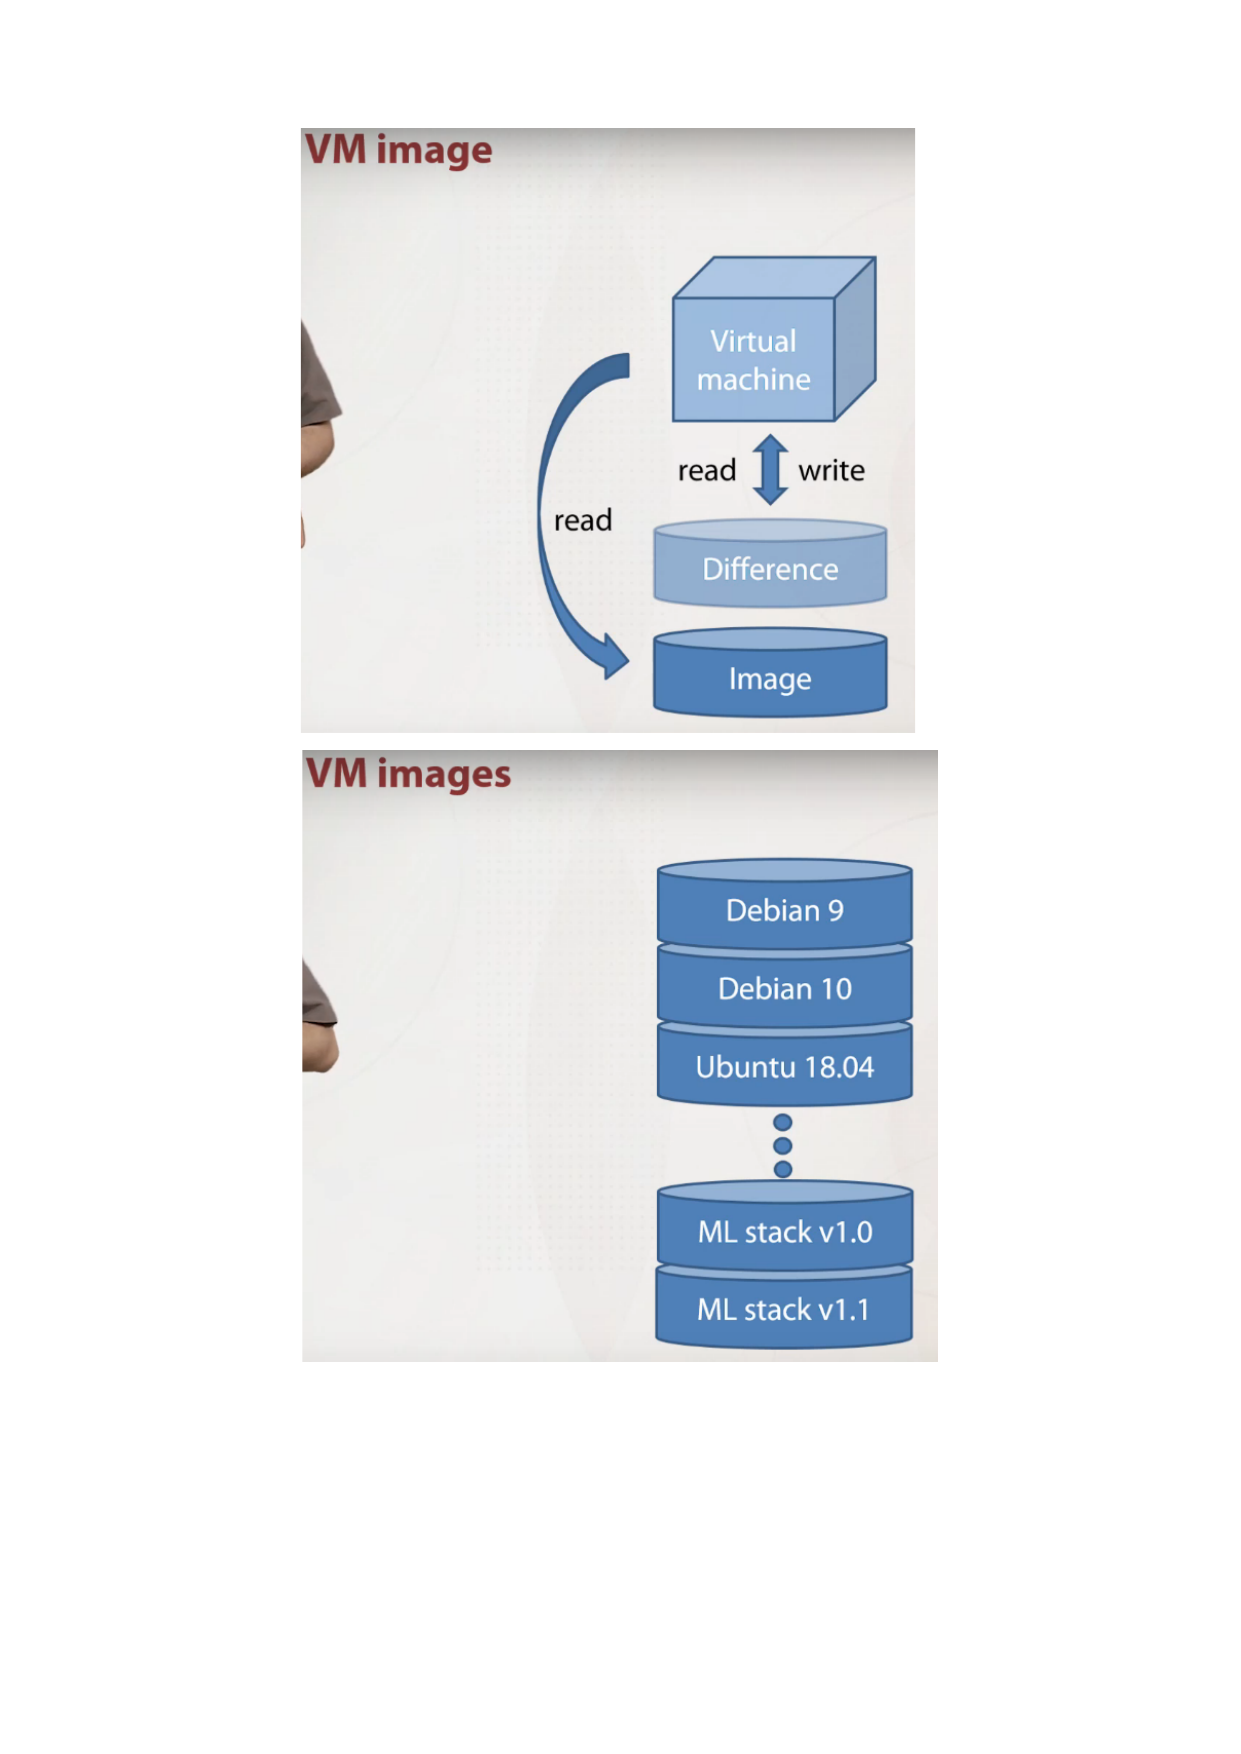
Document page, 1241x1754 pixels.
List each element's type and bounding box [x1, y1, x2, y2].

picture [302, 750, 938, 1362]
picture [300, 128, 916, 733]
